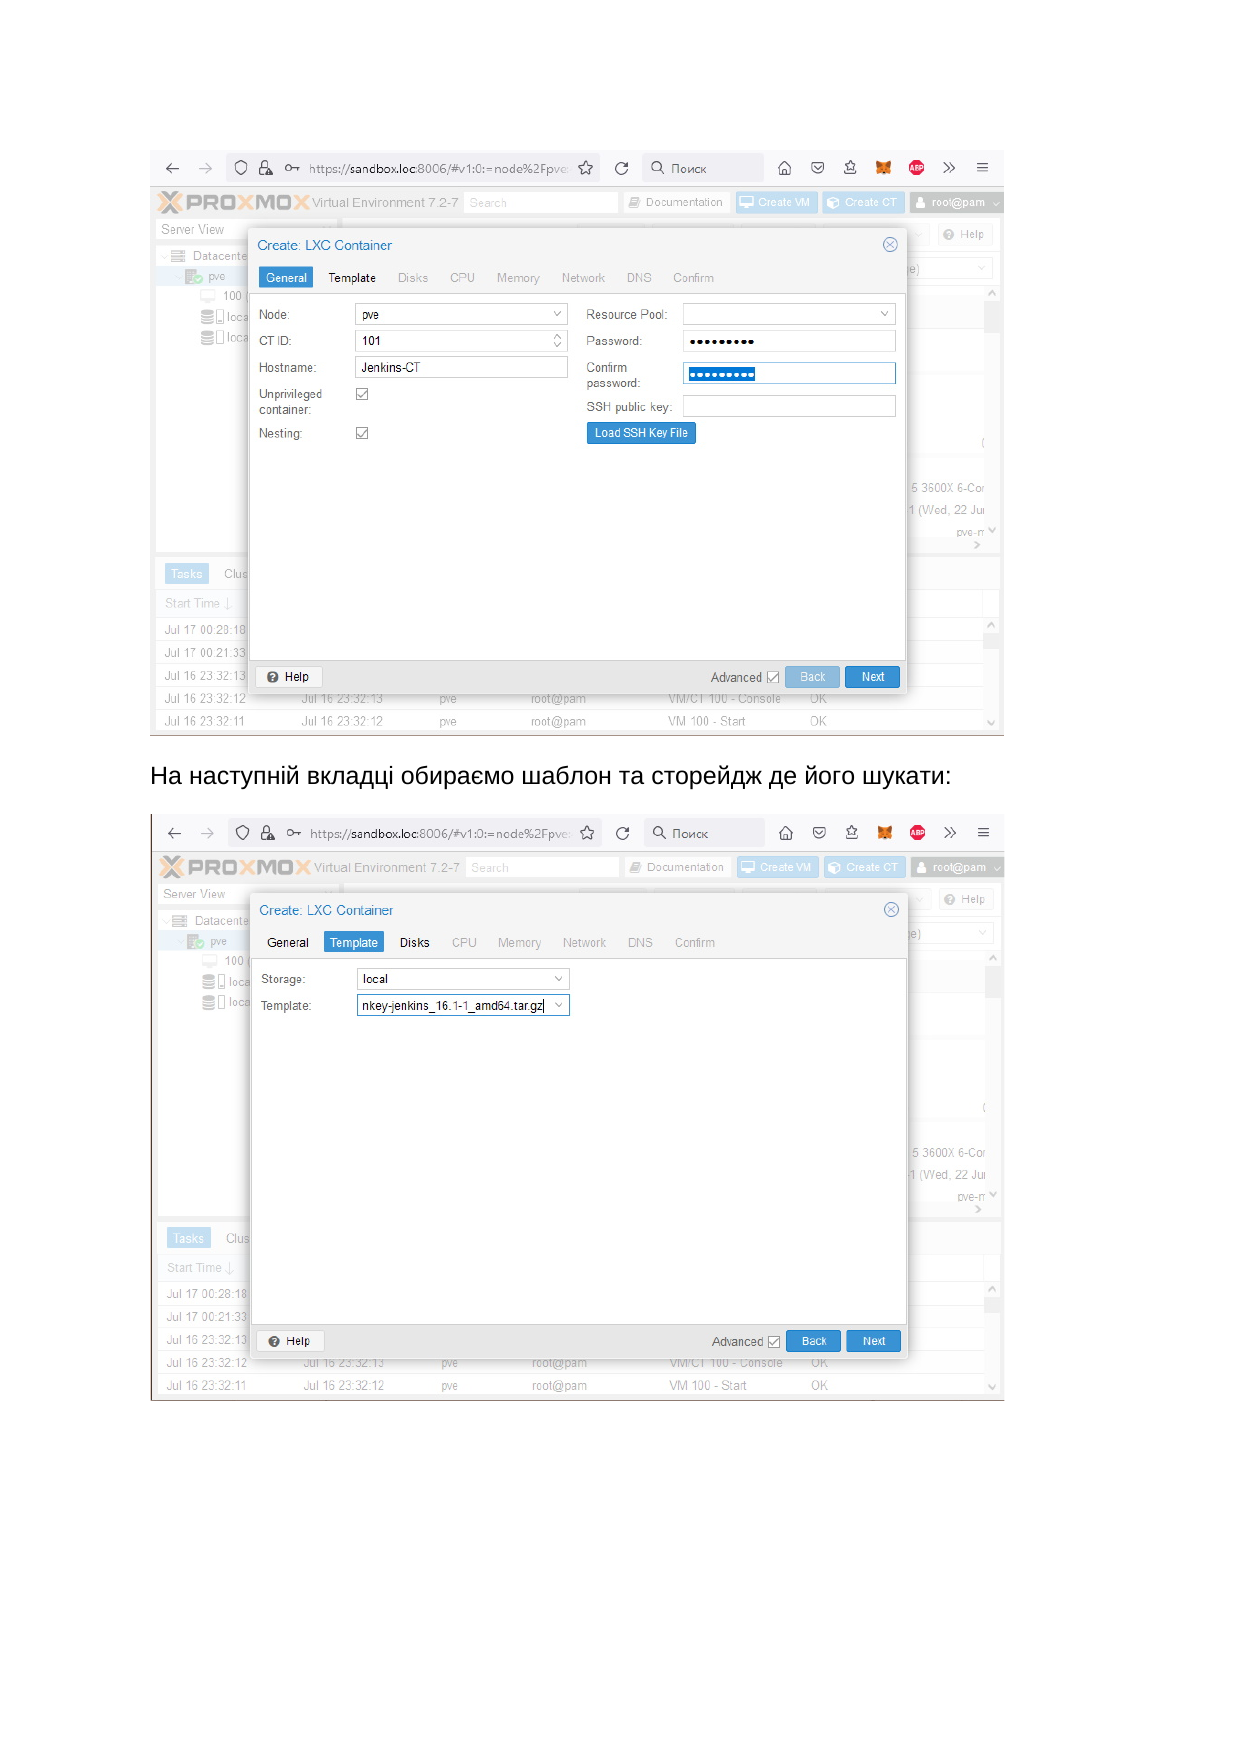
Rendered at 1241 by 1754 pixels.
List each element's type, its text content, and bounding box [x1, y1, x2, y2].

text На наступній вкладці обираємо шаблон та сторейдж де його шукати: [150, 761, 1090, 789]
picture [150, 814, 1005, 1401]
picture [150, 150, 1004, 736]
